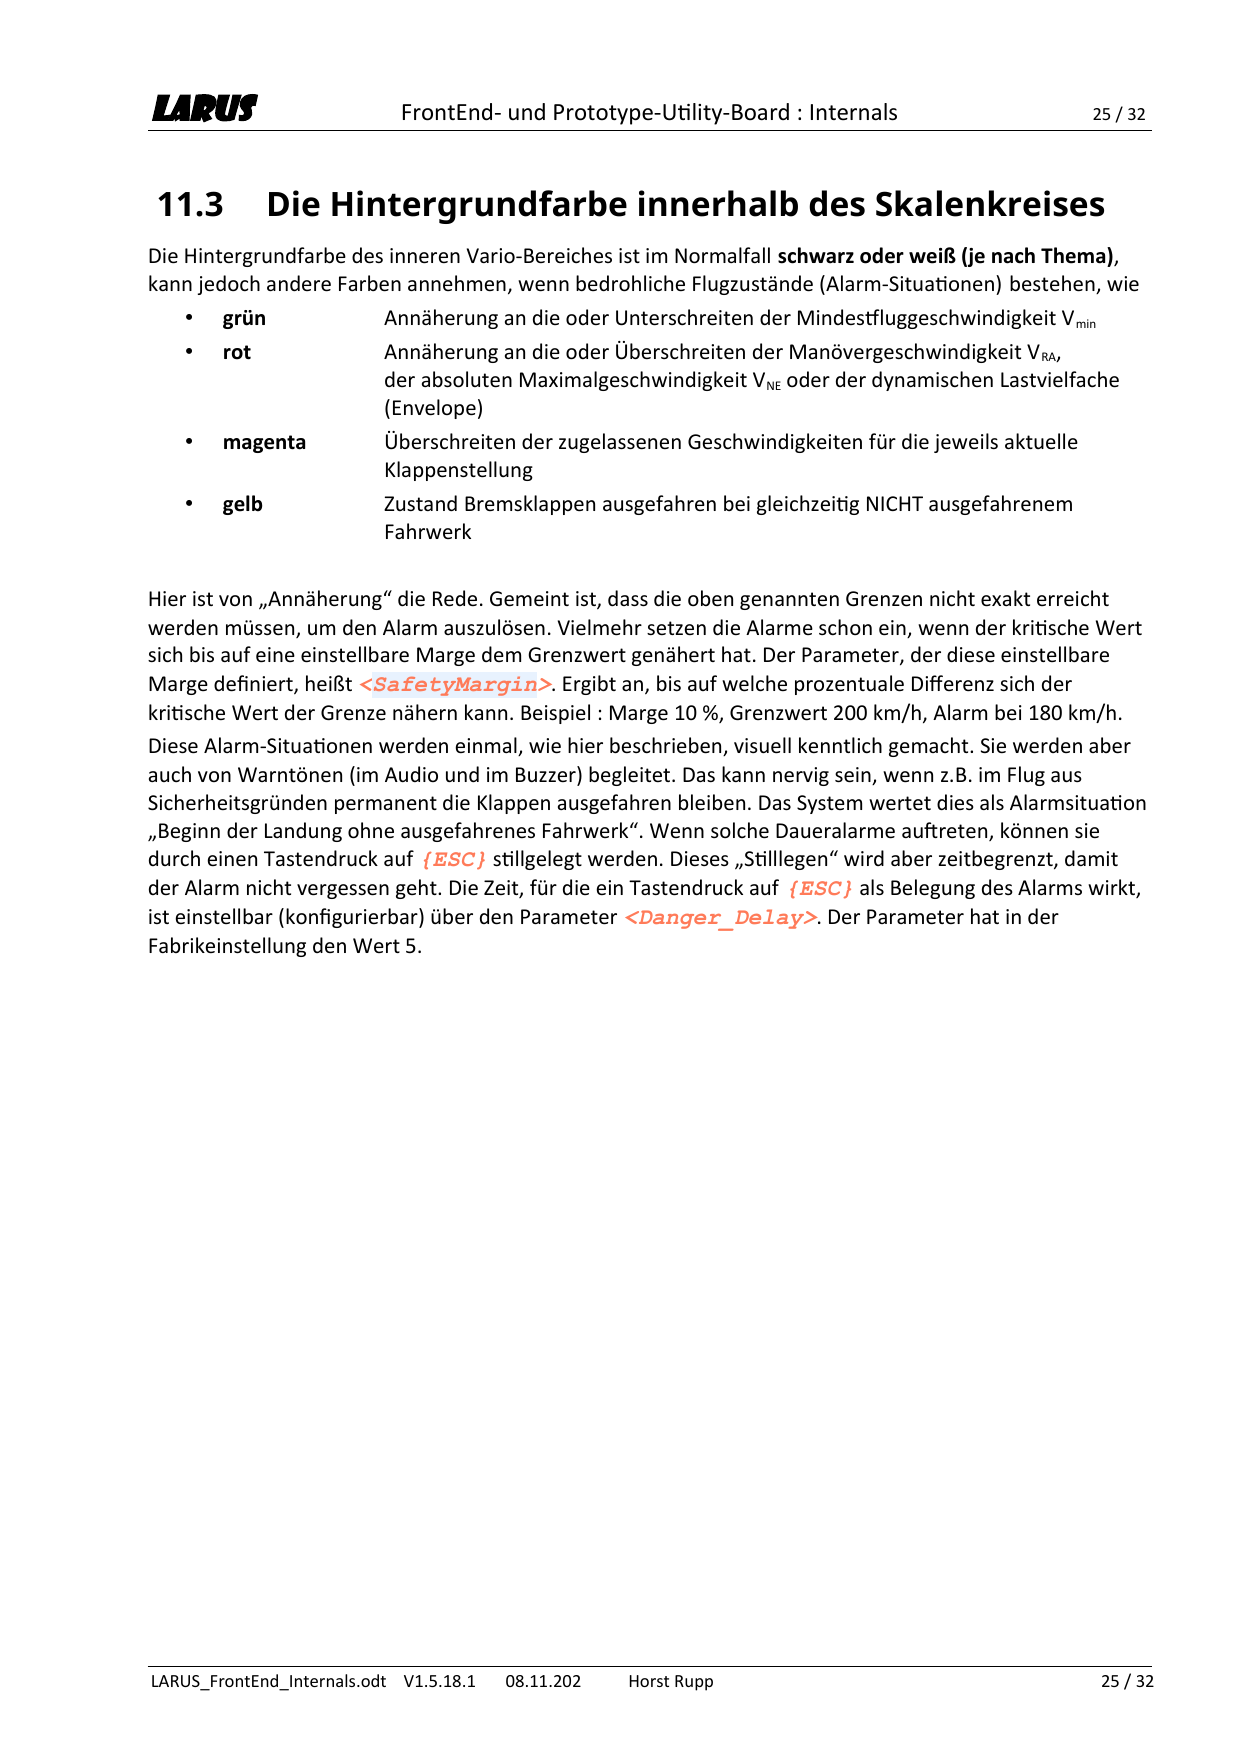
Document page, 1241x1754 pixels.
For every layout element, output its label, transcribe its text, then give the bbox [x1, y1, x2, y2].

text Hier ist von „Annäherung“ die Rede. Gemeint ist, dass die oben genannten Grenzen nicht exakt erreicht werden müssen, um den Alarm auszulösen. Vielmehr setzen die Alarme schon ein, wenn der kritische Wert sich bis auf eine einstellbare Marge dem Grenzwert genähert hat. Der Parameter, der diese einstellbare Marge definiert, heißt <SafetyMargin>. Ergibt an, bis auf welche prozentuale Differenz sich der kritische Wert der Grenze nähern kann. Beispiel : Marge 10 %, Grenzwert 200 km/h, Alarm bei 180 km/h. [148, 584, 1152, 726]
list rot Annäherung an die oder Überschreiten der Manövergeschwindigkeit VRA, der absoluten Maximalgeschwindigkeit VNE oder der dynamischen Lastvielfache (Envelope) [185, 337, 1152, 421]
subtitle Die Hintergrundfarbe innerhalb des Skalenkreises [148, 168, 1152, 226]
text Diese Alarm-Situationen werden einmal, wie hier beschrieben, visuell kenntlich gemacht. Sie werden aber auch von Warntönen (im Audio und im Buzzer) begleitet. Das kann nervig sein, wenn z.B. im Flug aus Sicherheitsgründen permanent die Klappen ausgefahren bleiben. Das System wertet dies als Alarmsituation „Beginn der Landung ohne ausgefahrenes Fahrwerk“. Wenn solche Daueralarme auftreten, können sie durch einen Tastendruck auf {ESC} stillgelegt werden. Dieses „Stilllegen“ wird aber zeitbegrenzt, damit der Alarm nicht vergessen geht. Die Zeit, für die ein Tastendruck auf {ESC} als Belegung des Alarms wirkt, ist einstellbar (konfigurierbar) über den Parameter <Danger_Delay>. Der Parameter hat in der Fabrikeinstellung den Wert 5. [148, 732, 1152, 959]
list gelb Zustand Bremsklappen ausgefahren bei gleichzeitig NICHT ausgefahrenem Fahrwerk [185, 489, 1152, 545]
list grün Annäherung an die oder Unterschreiten der Mindestfluggeschwindigkeit Vmin [185, 303, 1152, 331]
list magenta Überschreiten der zugelassenen Geschwindigkeiten für die jeweils aktuelle Klappenstellung [185, 427, 1152, 483]
text Die Hintergrundfarbe des inneren Vario-Bereiches ist im Normalfall schwarz oder weiß (je nach Thema), kann jedoch andere Farben annehmen, wenn bedrohliche Flugzustände (Alarm-Situationen) bestehen, wie [148, 241, 1152, 297]
